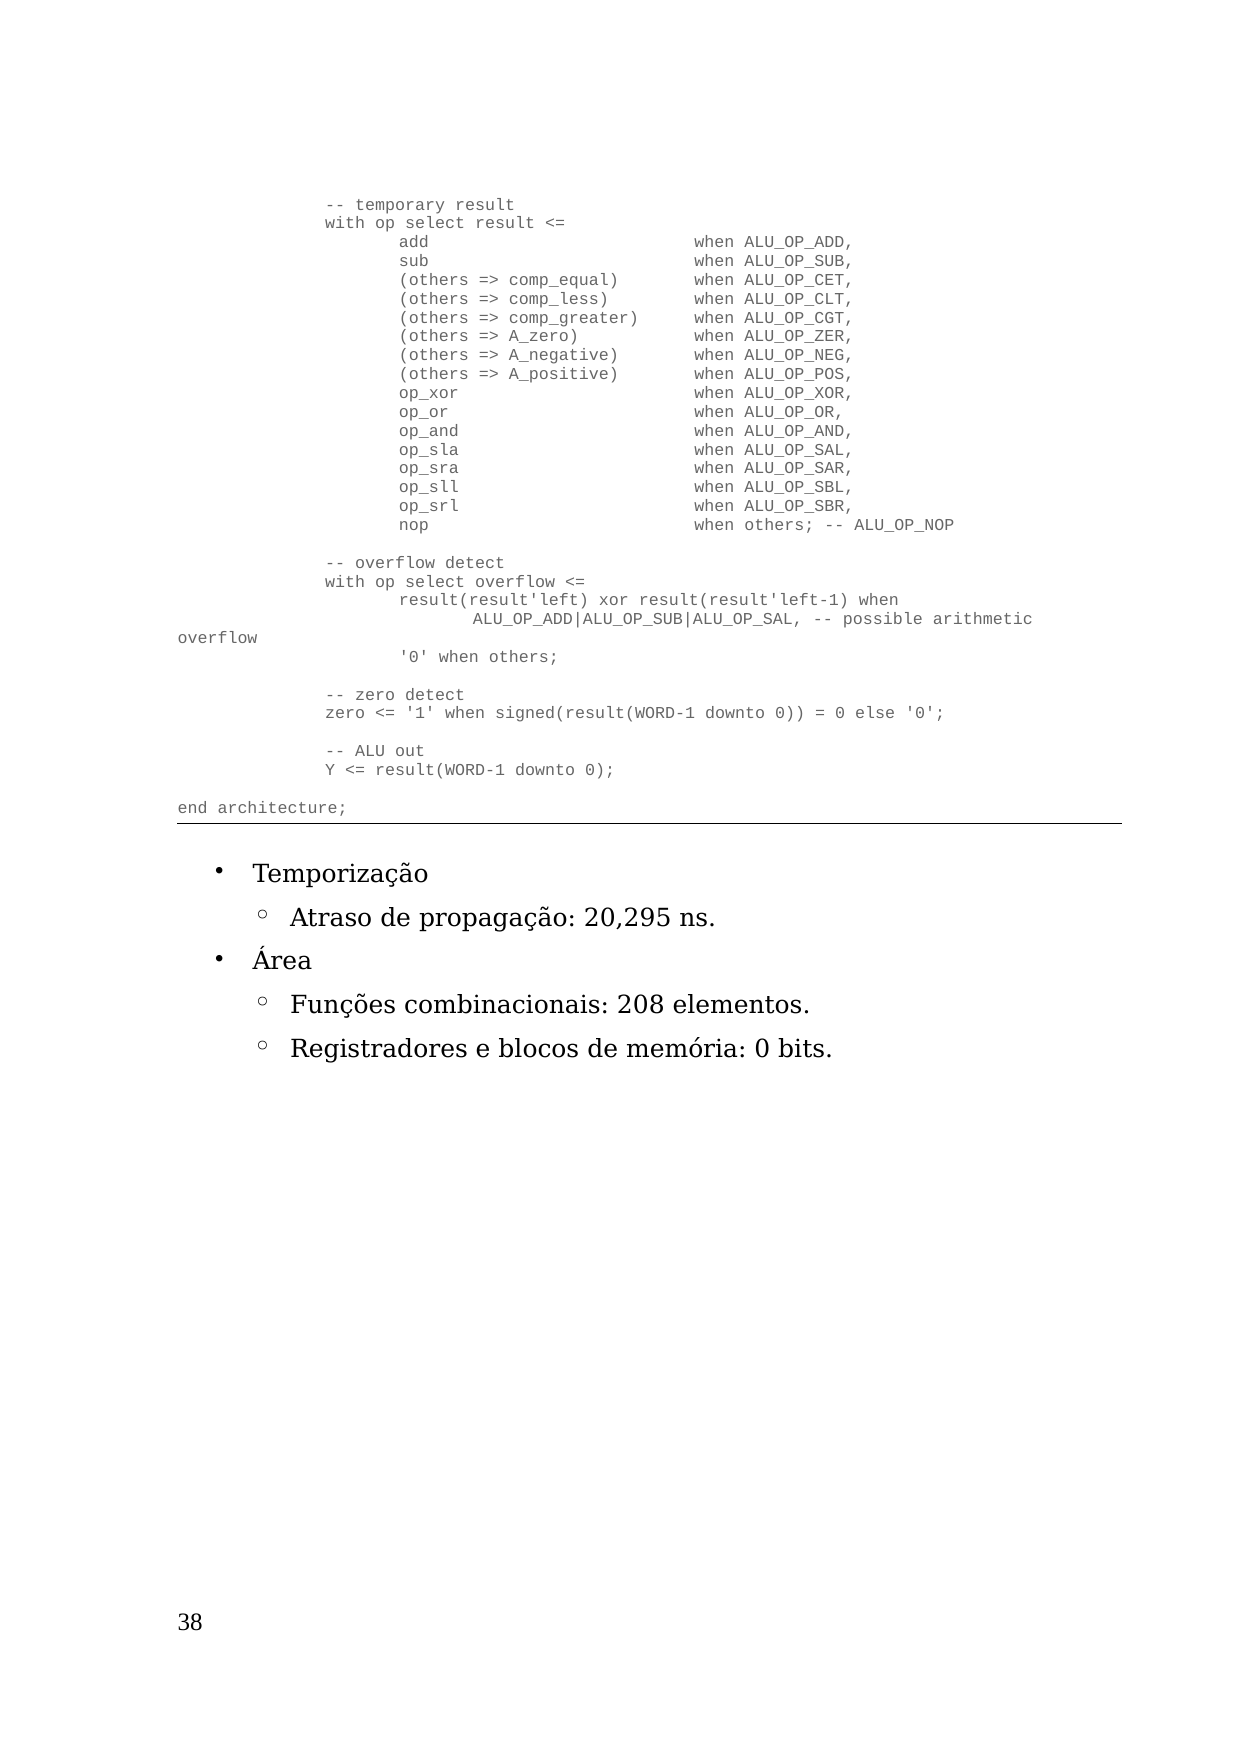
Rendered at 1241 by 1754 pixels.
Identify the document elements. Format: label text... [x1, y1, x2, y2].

list Atraso de propagação: 20,295 ns. [252, 903, 1122, 932]
text zero <= '1' when signed(result(WORD-1 downto 0)) = 0 else '0'; [177, 705, 1122, 724]
text op_srl when ALU_OP_SBR, [177, 498, 1122, 517]
text -- zero detect [177, 686, 1122, 705]
text (others => comp_equal) when ALU_OP_CET, [177, 271, 1122, 290]
text end architecture; [177, 799, 1122, 823]
text '0' when others; [177, 648, 1122, 667]
text op_sla when ALU_OP_SAL, [177, 441, 1122, 460]
text (others => comp_less) when ALU_OP_CLT, [177, 290, 1122, 309]
text op_and when ALU_OP_AND, [177, 422, 1122, 441]
text with op select overflow <= [177, 573, 1122, 592]
text op_or when ALU_OP_OR, [177, 403, 1122, 422]
list Área [215, 947, 1122, 976]
text (others => A_zero) when ALU_OP_ZER, [177, 328, 1122, 347]
text add when ALU_OP_ADD, [177, 234, 1122, 253]
text op_sra when ALU_OP_SAR, [177, 460, 1122, 479]
text sub when ALU_OP_SUB, [177, 253, 1122, 271]
text (others => A_positive) when ALU_OP_POS, [177, 366, 1122, 384]
text (others => A_negative) when ALU_OP_NEG, [177, 347, 1122, 366]
text -- overflow detect [177, 554, 1122, 573]
text -- ALU out [177, 743, 1122, 762]
text (others => comp_greater) when ALU_OP_CGT, [177, 309, 1122, 328]
text op_xor when ALU_OP_XOR, [177, 384, 1122, 403]
text nop when others; -- ALU_OP_NOP [177, 517, 1122, 535]
text result(result'left) xor result(result'left-1) when [177, 592, 1122, 611]
text ALU_OP_ADD|ALU_OP_SUB|ALU_OP_SAL, -- possible arithmetic overflow [177, 611, 1122, 648]
text -- temporary result [177, 196, 1122, 215]
text Y <= result(WORD-1 downto 0); [177, 762, 1122, 781]
text with op select result <= [177, 215, 1122, 234]
text op_sll when ALU_OP_SBL, [177, 479, 1122, 498]
list Temporização [215, 859, 1122, 888]
list Funções combinacionais: 208 elementos. [252, 990, 1122, 1019]
list Registradores e blocos de memória: 0 bits. [252, 1034, 1122, 1063]
